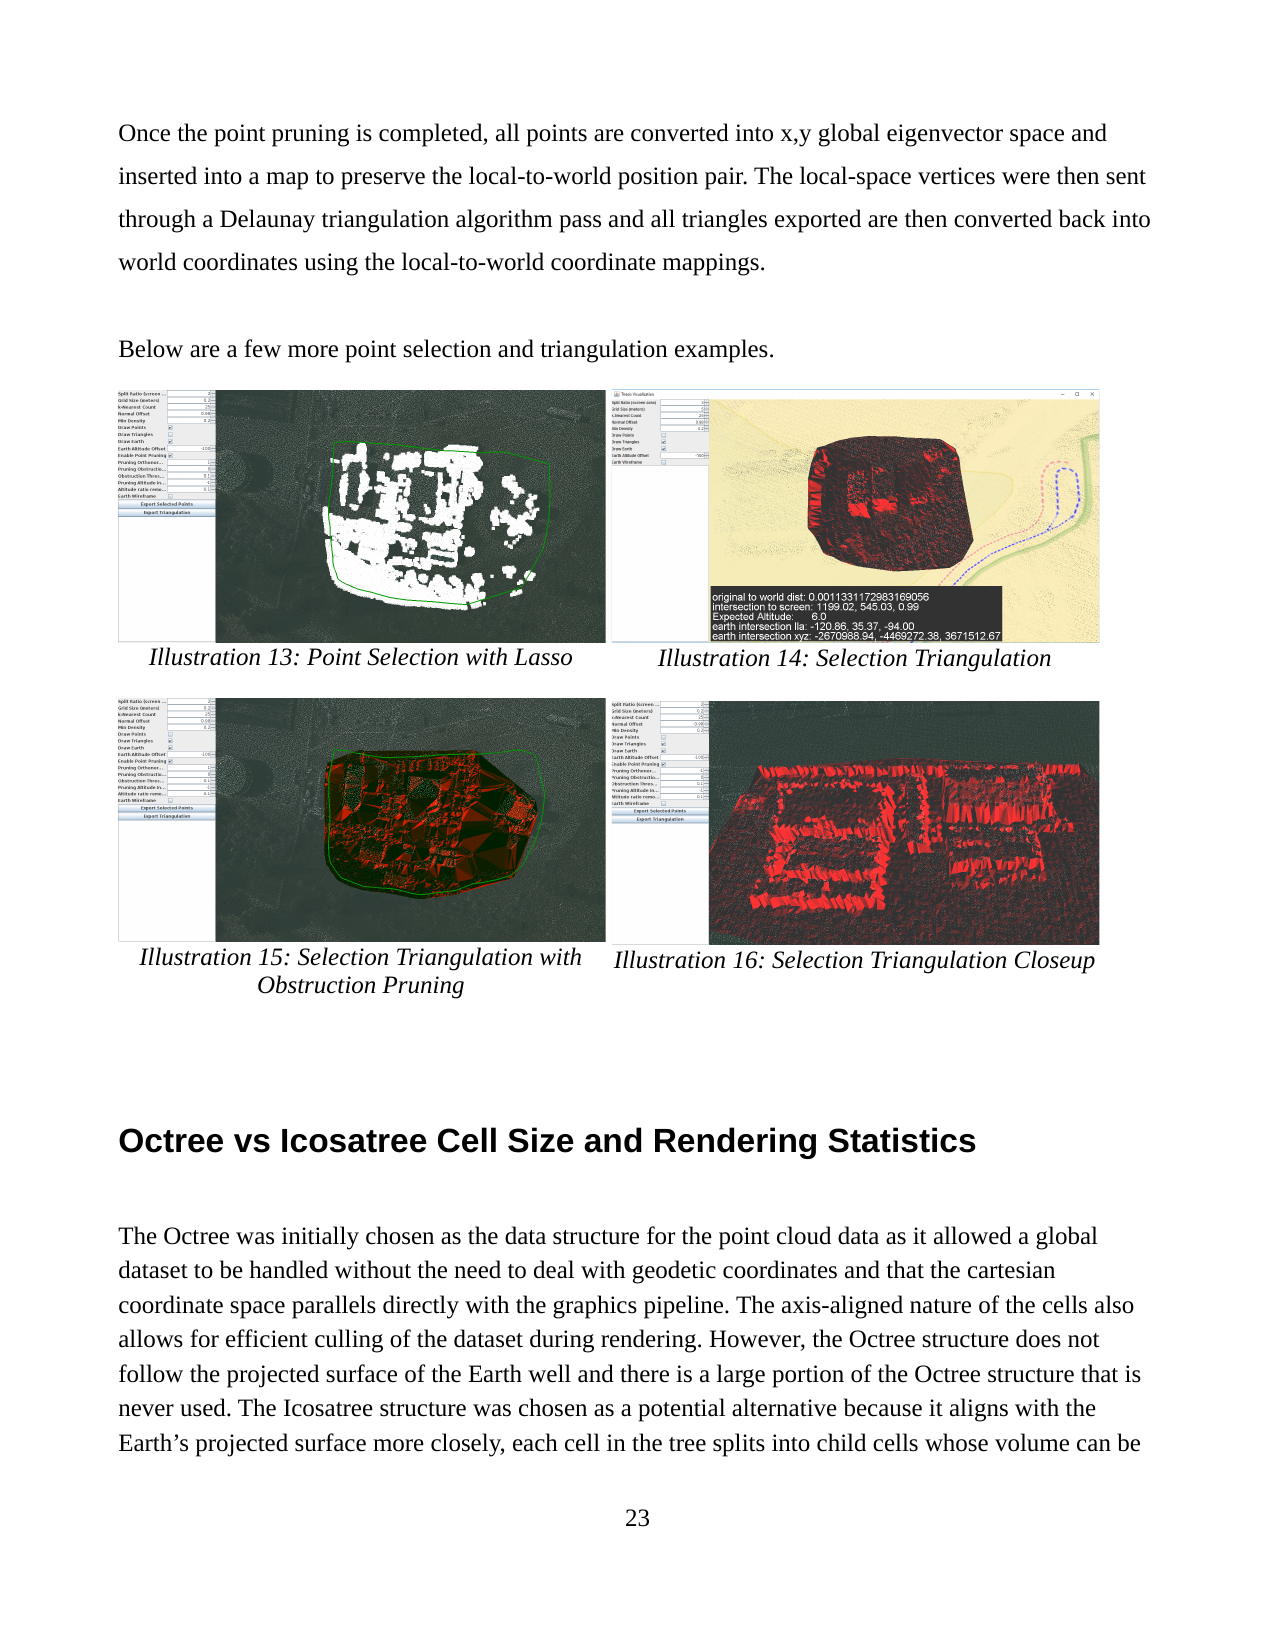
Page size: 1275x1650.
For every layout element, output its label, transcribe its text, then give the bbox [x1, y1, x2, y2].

picture [611, 389, 1100, 643]
picture [118, 698, 606, 942]
picture [611, 701, 1100, 945]
subtitle Octree vs Icosatree Cell Size and Rendering Statistics [118, 1121, 1157, 1159]
text Illustration 16: Selection Triangulation Closeup [612, 945, 1099, 973]
picture [118, 390, 606, 643]
text Illustration 15: Selection Triangulation with Obstruction Pruning [118, 942, 606, 999]
text The Octree was initially chosen as the data structure for the point cloud data as it allowed a global dataset to be handled without the need to deal with geodetic coordinates and that the cartesian coordinate space parallels directly with the graphics pipeline. The axis-aligned nature of the cells also allows for efficient culling of the dataset during rendering. However, the Octree structure does not follow the projected surface of the Earth well and there is a large portion of the Octree structure that is never used. The Icosatree structure was chosen as a potential alternative because it aligns with the Earth’s projected surface more closely, each cell in the tree splits into child cells whose volume can be [118, 1221, 1157, 1457]
text Once the point pruning is completed, all points are converted into x,y global eigenvector space and inserted into a map to preserve the local-to-world position pair. The local-space vertices were then sent through a Delaunay triangulation algorithm pass and all triangles exported are then converted back into world coordinates using the local-to-world coordinate mappings. [118, 118, 1157, 276]
text Illustration 13: Point Selection with Lasso [118, 643, 606, 671]
text Illustration 14: Selection Triangulation [612, 643, 1099, 672]
text Below are a few more point selection and triangulation examples. [118, 334, 1157, 362]
